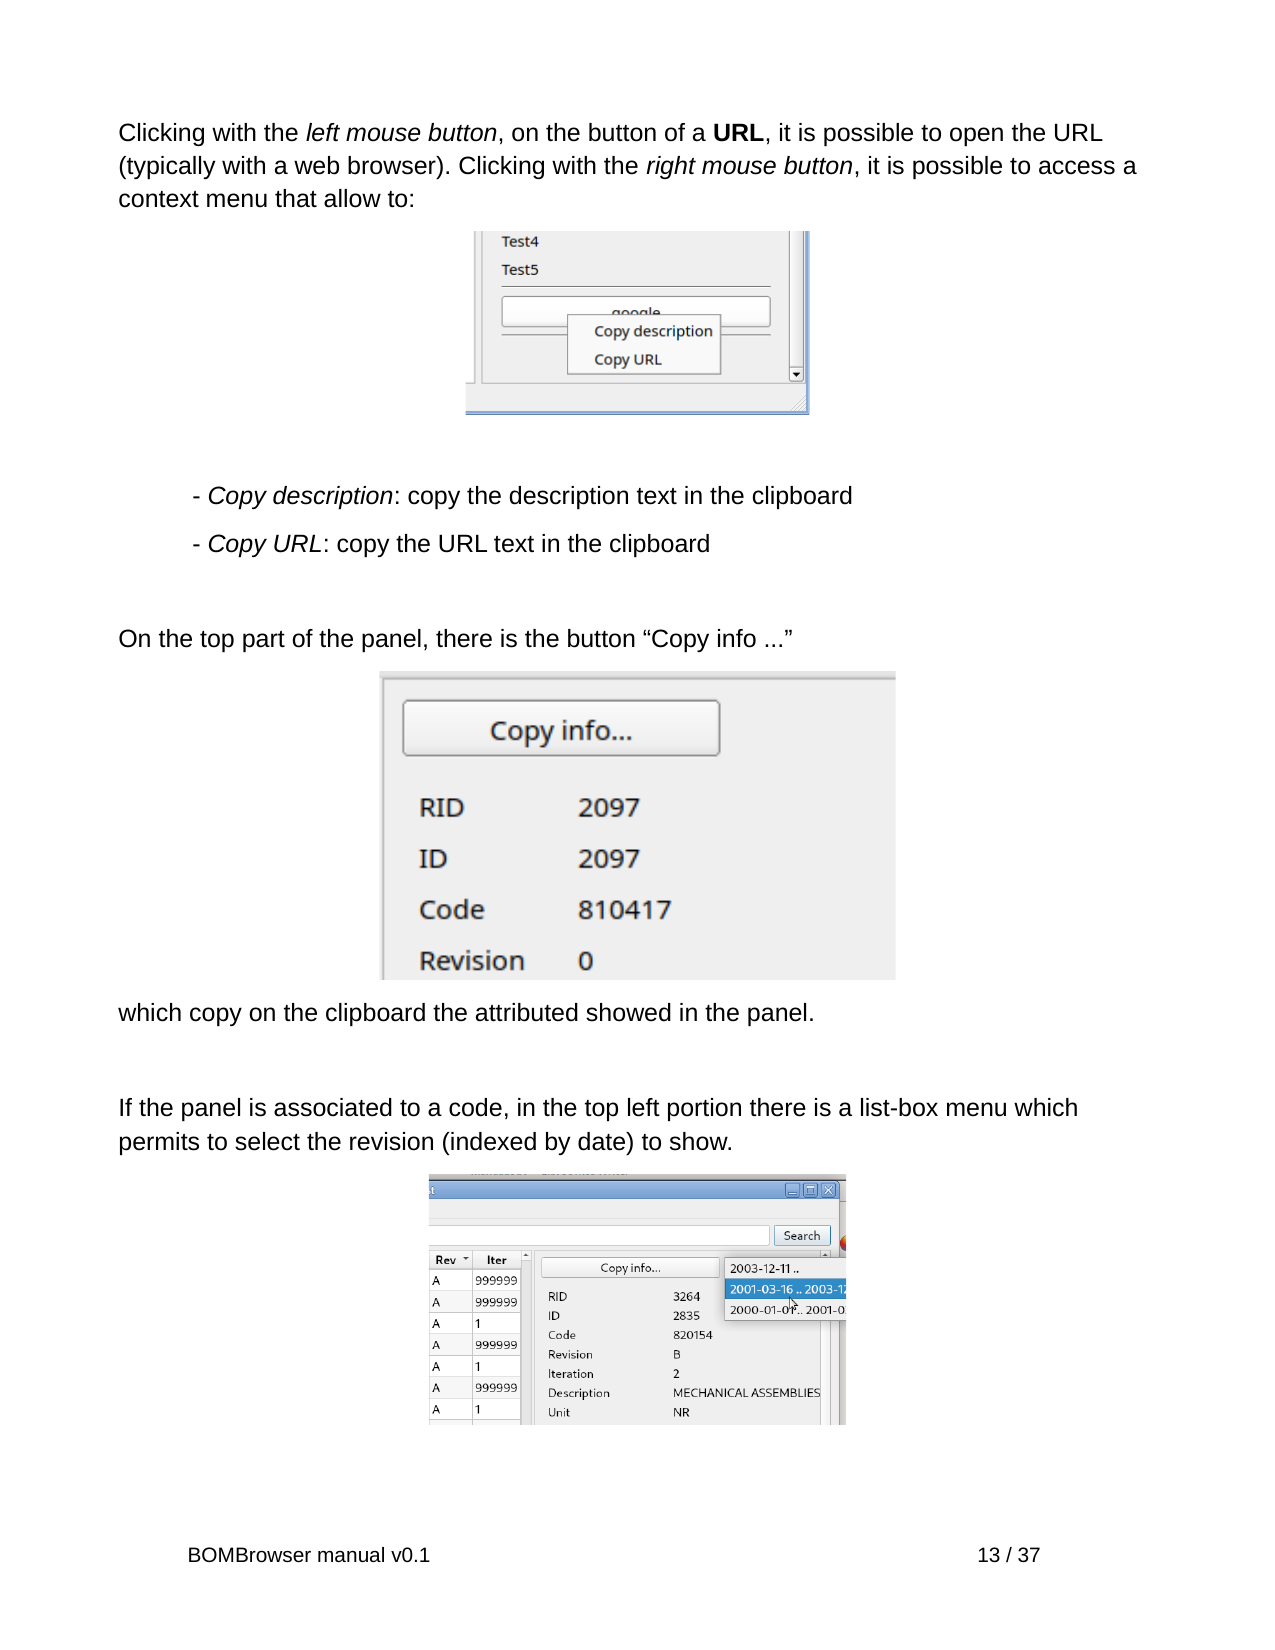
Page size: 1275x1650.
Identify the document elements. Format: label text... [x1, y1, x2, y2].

text which copy on the clipboard the attributed showed in the panel. [118, 998, 1157, 1027]
text Clicking with the left mouse button, on the button of a URL, it is possible to open the URL (typically with a web browser). Clicking with the right mouse button, it is possible to access a context menu that allow to: [118, 118, 1157, 213]
text If the panel is associated to a code, in the top left portion there is a list-box menu which permits to select the revision (indexed by date) to show. [118, 1093, 1157, 1155]
text On the top part of the panel, there is the button “Copy info ...” [118, 624, 1157, 653]
text - Copy URL: copy the URL text in the clipboard [192, 529, 1157, 557]
text - Copy description: copy the description text in the clipboard [192, 481, 1157, 510]
